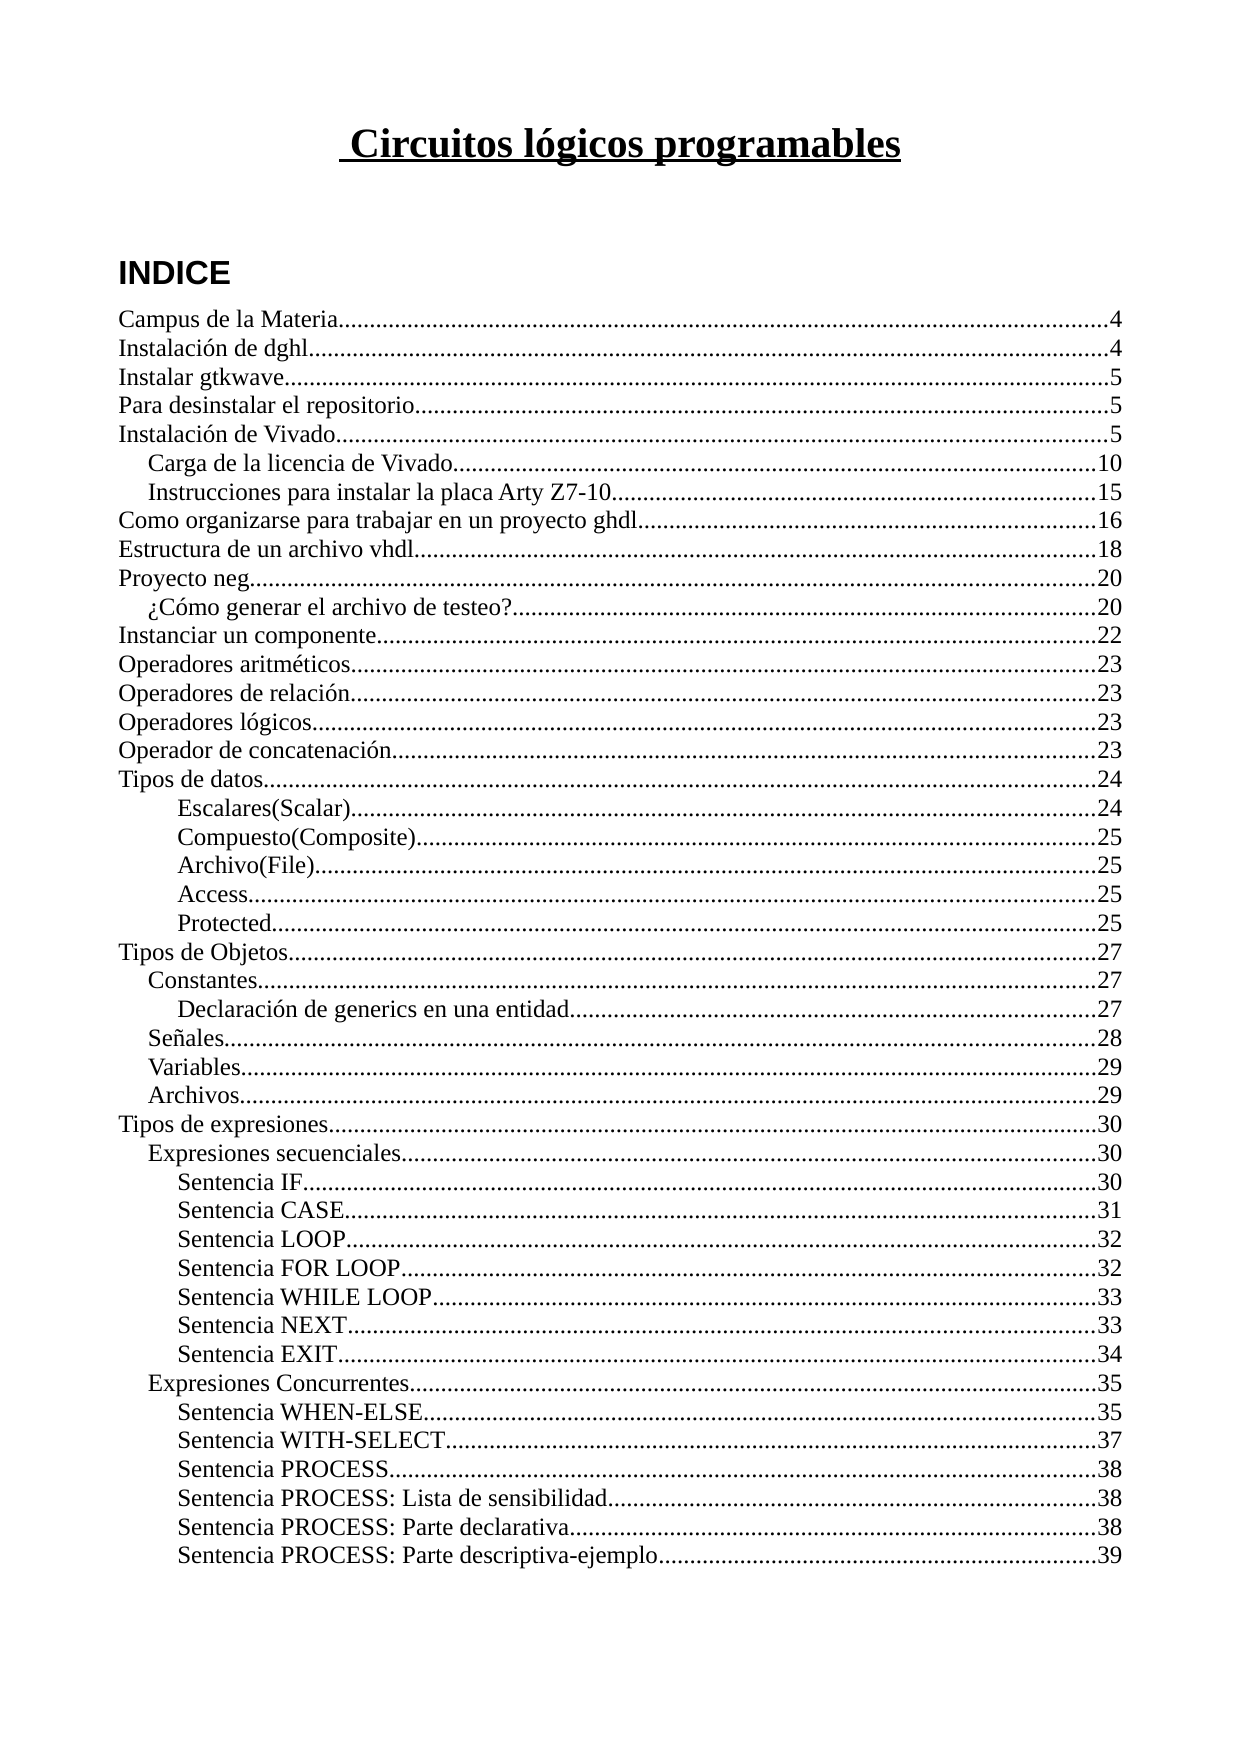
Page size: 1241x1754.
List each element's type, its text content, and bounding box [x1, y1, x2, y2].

text Tipos de expresiones 30 [118, 1109, 1122, 1138]
text Proyecto neg 20 [118, 563, 1122, 592]
text ¿Cómo generar el archivo de testeo? 20 [148, 592, 1122, 621]
text Sentencia EXIT 34 [177, 1339, 1122, 1368]
text Escalares(Scalar) 24 [177, 793, 1122, 822]
text Sentencia NEXT 33 [177, 1311, 1122, 1339]
text Variables 29 [148, 1052, 1122, 1081]
text Campus de la Materia 4 [118, 304, 1122, 333]
text Constantes 27 [148, 966, 1122, 994]
text Sentencia PROCESS: Parte descriptiva-ejemplo 39 [177, 1541, 1122, 1569]
text Tipos de datos 24 [118, 764, 1122, 793]
text Sentencia CASE 31 [177, 1196, 1122, 1224]
text Instanciar un componente 22 [118, 621, 1122, 649]
text Sentencia WITH-SELECT 37 [177, 1426, 1122, 1454]
text Compuesto(Composite) 25 [177, 822, 1122, 851]
text Expresiones secuenciales 30 [148, 1138, 1122, 1167]
text Declaración de generics en una entidad 27 [177, 994, 1122, 1023]
text Como organizarse para trabajar en un proyecto ghdl 16 [118, 506, 1122, 534]
text Operador de concatenación 23 [118, 736, 1122, 764]
text Expresiones Concurrentes 35 [148, 1368, 1122, 1397]
text Señales 28 [148, 1023, 1122, 1052]
text Sentencia WHEN-ELSE 35 [177, 1397, 1122, 1426]
text Sentencia IF 30 [177, 1167, 1122, 1196]
text Carga de la licencia de Vivado 10 [148, 448, 1122, 477]
text Para desinstalar el repositorio 5 [118, 391, 1122, 419]
text Circuitos lógicos programables [118, 118, 1122, 166]
text Operadores aritméticos 23 [118, 649, 1122, 678]
text Sentencia WHILE LOOP 33 [177, 1282, 1122, 1311]
text Access 25 [177, 879, 1122, 908]
text Instalación de Vivado 5 [118, 419, 1122, 448]
text Archivo(File) 25 [177, 851, 1122, 879]
text Archivos 29 [148, 1081, 1122, 1109]
text Operadores lógicos 23 [118, 707, 1122, 736]
text Instalación de dghl 4 [118, 333, 1122, 362]
text Protected 25 [177, 908, 1122, 937]
text Sentencia PROCESS 38 [177, 1454, 1122, 1483]
text Operadores de relación 23 [118, 678, 1122, 707]
text Tipos de Objetos 27 [118, 937, 1122, 966]
text Estructura de un archivo vhdl 18 [118, 534, 1122, 563]
text Sentencia FOR LOOP 32 [177, 1253, 1122, 1282]
subtitle INDICE [118, 253, 1122, 292]
text Instrucciones para instalar la placa Arty Z7-10 15 [148, 477, 1122, 506]
text Sentencia PROCESS: Parte declarativa 38 [177, 1512, 1122, 1541]
text Sentencia PROCESS: Lista de sensibilidad 38 [177, 1483, 1122, 1512]
text Sentencia LOOP 32 [177, 1224, 1122, 1253]
text Instalar gtkwave 5 [118, 362, 1122, 391]
